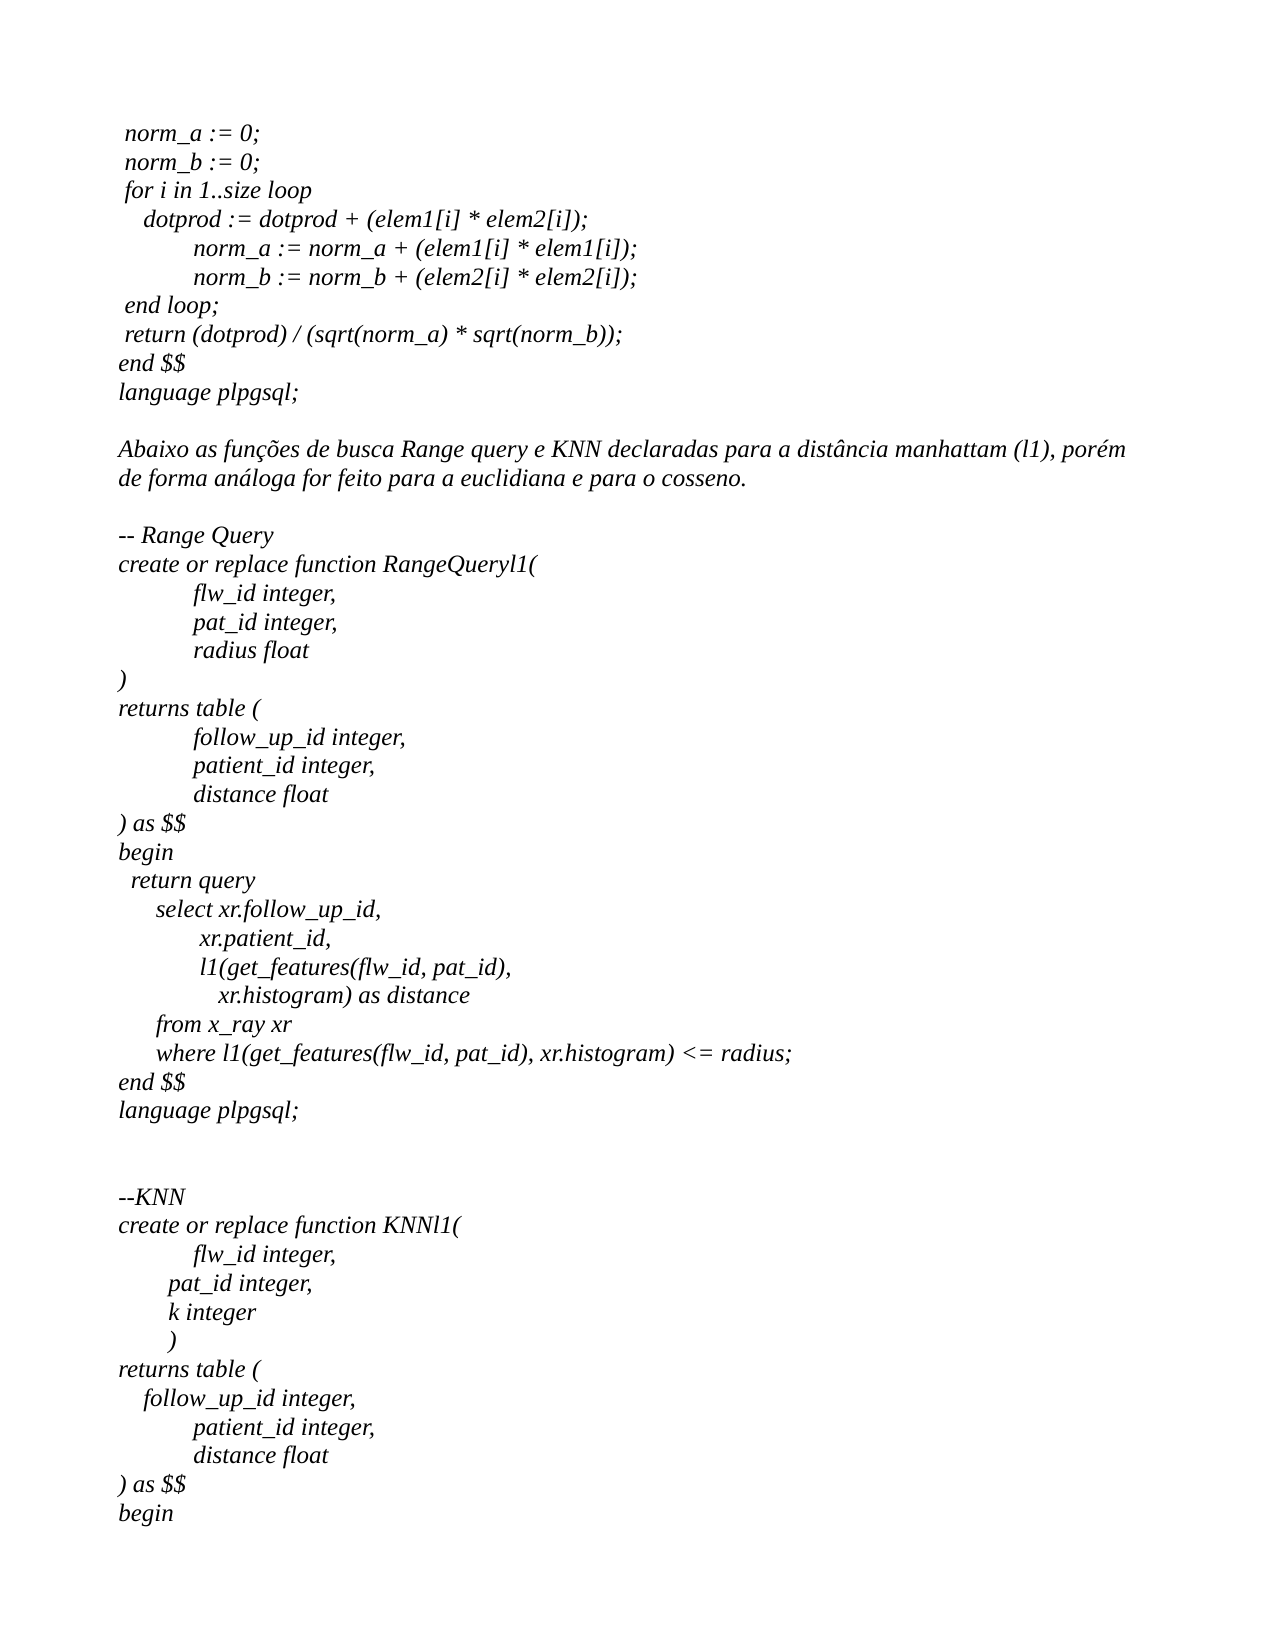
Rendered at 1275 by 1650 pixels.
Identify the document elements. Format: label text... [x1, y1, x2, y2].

text select xr.follow_up_id, [118, 894, 1157, 923]
text begin [118, 837, 1157, 866]
text distance float [118, 1441, 1157, 1469]
text ) [118, 1326, 1157, 1354]
text ) as $$ [118, 1469, 1157, 1498]
text norm_b := norm_b + (elem2[i] * elem2[i]); [118, 262, 1157, 291]
text return (dotprod) / (sqrt(norm_a) * sqrt(norm_b)); [118, 319, 1157, 348]
text norm_a := norm_a + (elem1[i] * elem1[i]); [118, 233, 1157, 262]
text begin [118, 1498, 1157, 1527]
text flw_id integer, [118, 578, 1157, 607]
text follow_up_id integer, [118, 1383, 1157, 1412]
text for i in 1..size loop [118, 176, 1157, 204]
text follow_up_id integer, [118, 722, 1157, 751]
text norm_b := 0; [118, 147, 1157, 176]
text k integer [118, 1297, 1157, 1326]
text language plpgsql; [118, 1096, 1157, 1124]
text pat_id integer, [118, 1268, 1157, 1297]
text radius float [118, 636, 1157, 664]
text returns table ( [118, 1354, 1157, 1383]
text flw_id integer, [118, 1239, 1157, 1268]
text from x_ray xr [118, 1009, 1157, 1038]
text --KNN [118, 1182, 1157, 1211]
text create or replace function KNNl1( [118, 1211, 1157, 1239]
text -- Range Query [118, 521, 1157, 549]
text pat_id integer, [118, 607, 1157, 636]
text create or replace function RangeQueryl1( [118, 549, 1157, 578]
text end $$ [118, 1067, 1157, 1096]
text ) as $$ [118, 808, 1157, 837]
text end loop; [118, 291, 1157, 319]
text ) [118, 664, 1157, 693]
text language plpgsql; [118, 377, 1157, 406]
text patient_id integer, [118, 1412, 1157, 1441]
text l1(get_features(flw_id, pat_id), [118, 952, 1157, 981]
text patient_id integer, [118, 751, 1157, 779]
text end $$ [118, 348, 1157, 377]
text norm_a := 0; [118, 118, 1157, 147]
text dotprod := dotprod + (elem1[i] * elem2[i]); [118, 204, 1157, 233]
text Abaixo as funções de busca Range query e KNN declaradas para a distância manhattam (l1), porém de forma análoga for feito para a euclidiana e para o cosseno. [118, 434, 1157, 492]
text returns table ( [118, 693, 1157, 722]
text distance float [118, 779, 1157, 808]
text where l1(get_features(flw_id, pat_id), xr.histogram) <= radius; [118, 1038, 1157, 1067]
text xr.histogram) as distance [118, 981, 1157, 1009]
text xr.patient_id, [118, 923, 1157, 952]
text return query [118, 866, 1157, 894]
